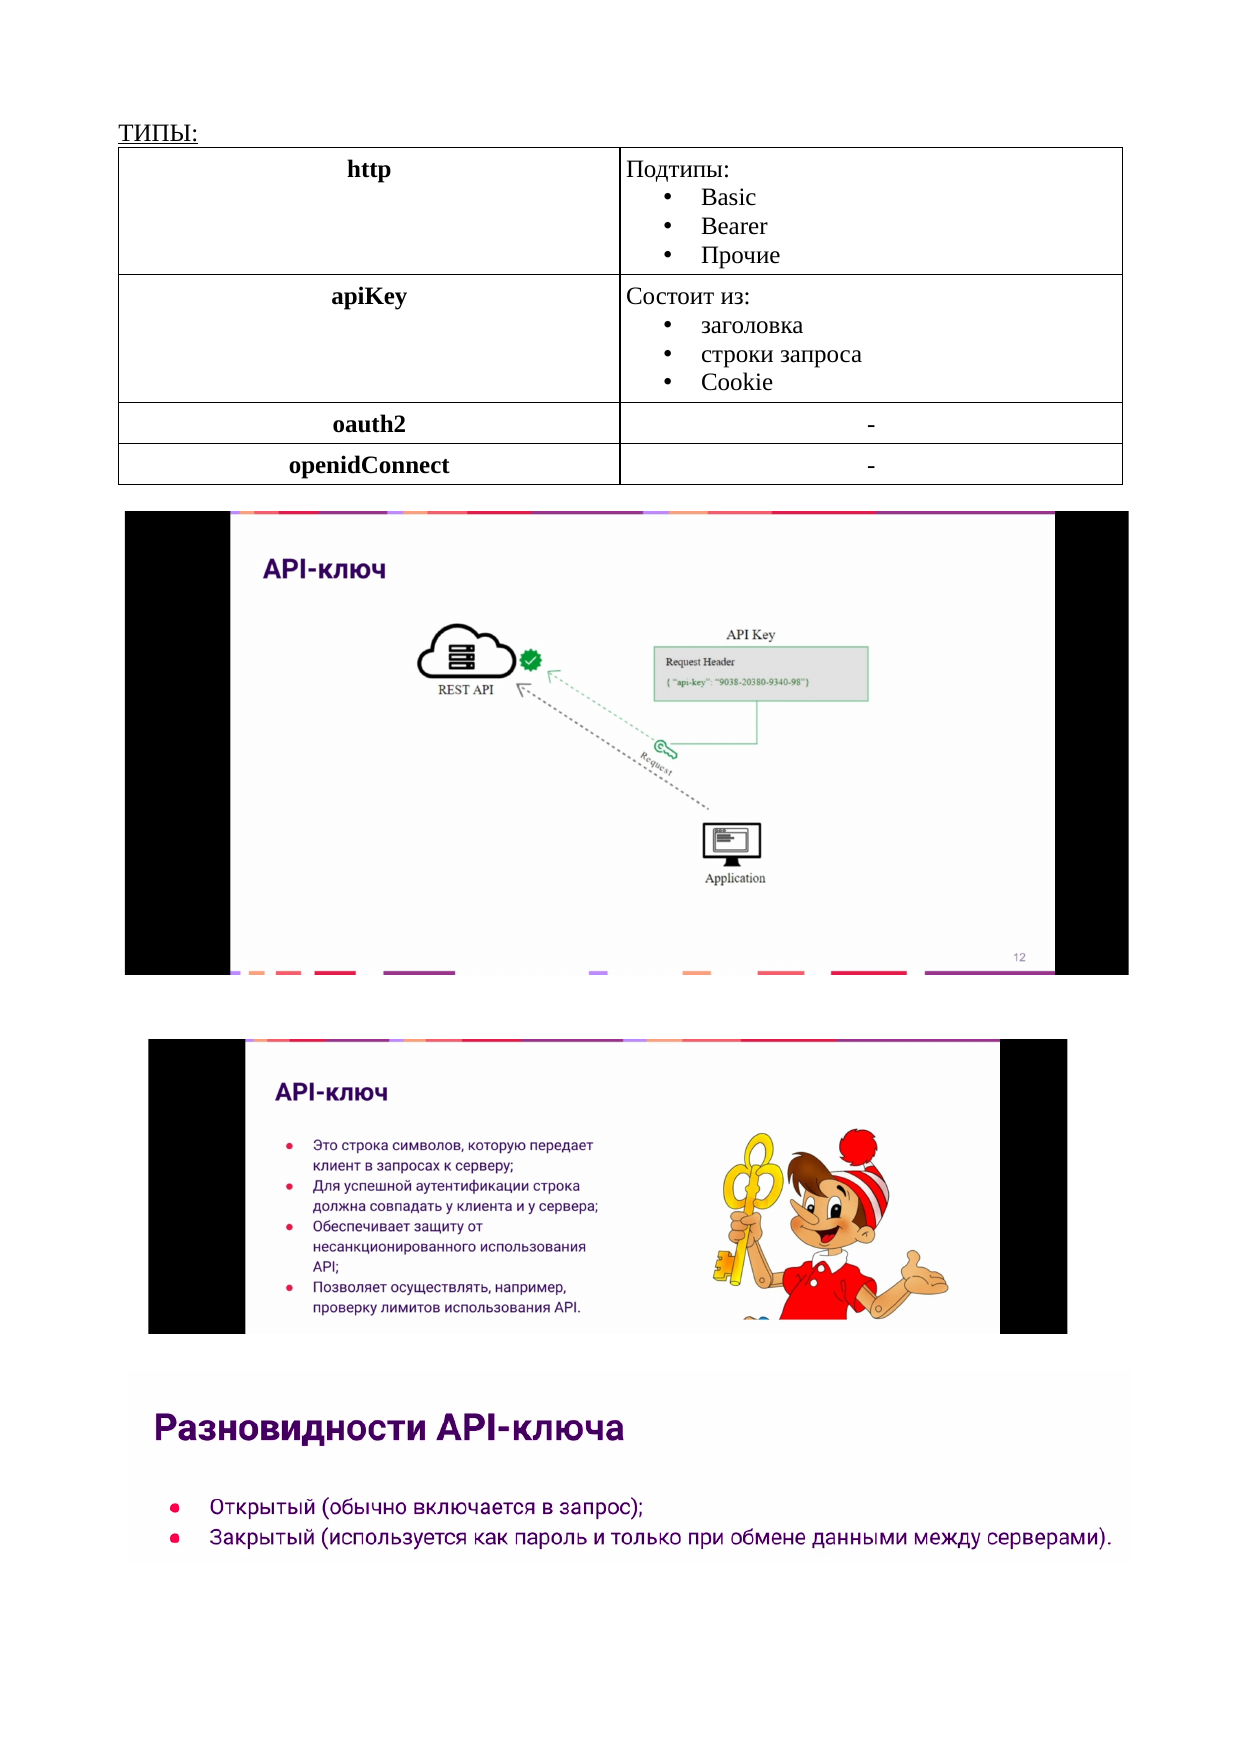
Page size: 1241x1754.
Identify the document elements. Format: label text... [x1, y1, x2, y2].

table_cell - [621, 444, 1122, 484]
table_cell apiKey [119, 275, 619, 402]
table_cell oauth2 [119, 403, 619, 443]
picture [124, 511, 1129, 975]
picture [148, 1039, 1068, 1334]
table_cell Состоит из: заголовка строки запроса Cookie [621, 275, 1122, 402]
text ТИПЫ: [118, 118, 1122, 147]
table_header Подтипы: Basic Bearer Прочие [621, 148, 1122, 274]
table_cell - [621, 403, 1122, 443]
table_cell openidConnect [119, 444, 619, 484]
table_header http [119, 148, 619, 274]
picture [127, 1370, 1132, 1564]
